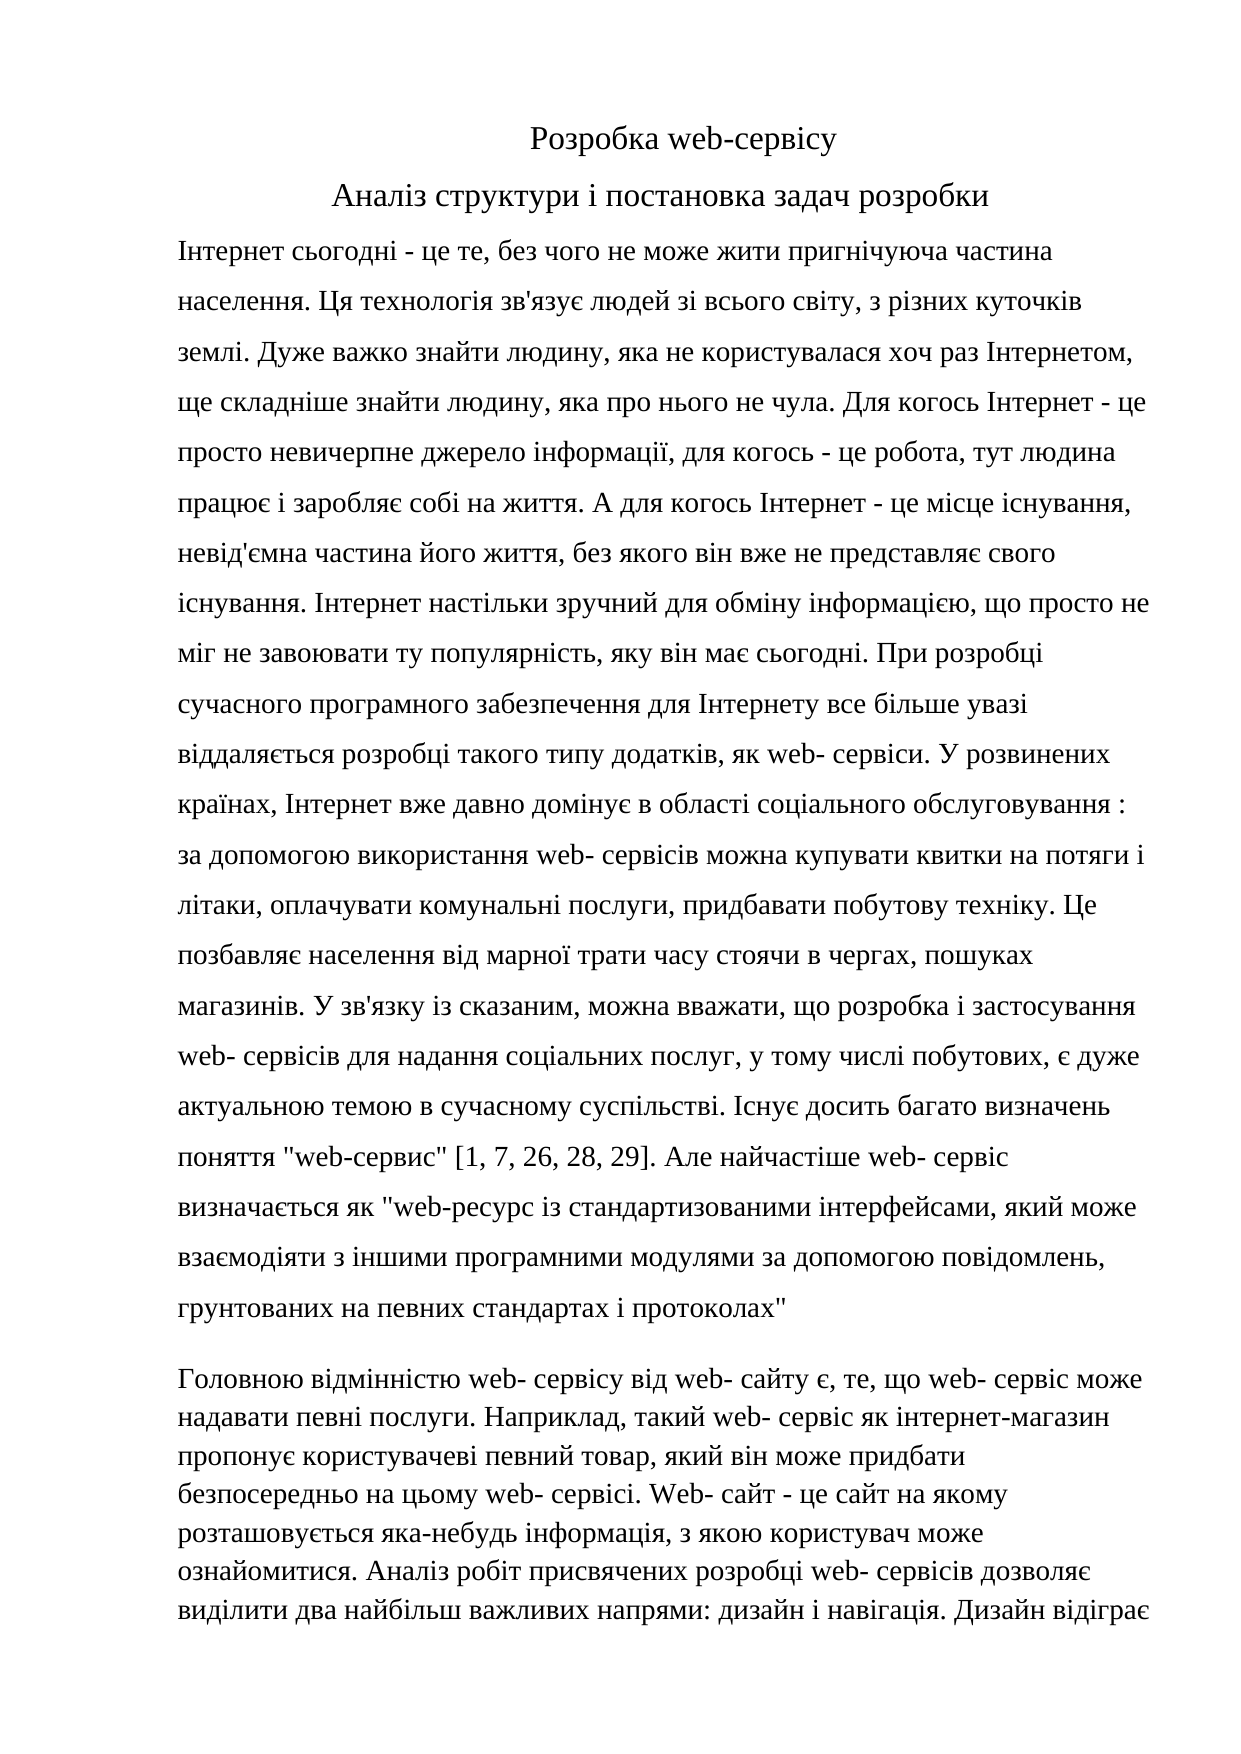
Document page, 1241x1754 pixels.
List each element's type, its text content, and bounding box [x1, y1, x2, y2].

text Аналіз cтруктури і постановка задач розробки [177, 176, 1152, 214]
text Головною відмінністю web- сервісу від web- сайту є, те, що web- сервіс може надавати певні послуги. Наприклад, такий web- сервіс як інтернет-магазин пропонує користувачеві певний товар, який він може придбати безпосередньо на цьому web- сервісі. Web- сайт - це сайт на якому розташовується яка-небудь інформація, з якою користувач може ознайомитися. Аналіз робіт присвячених розробці web- сервісів дозволяє виділити два найбільш важливих напрями: дизайн і навігація. Дизайн відіграє [177, 1361, 1152, 1626]
text Інтернет сьогодні - це те, без чого не може жити пригнічуюча частина населення. Ця технологія зв'язує людей зі всього світу, з різних куточків землі. Дуже важко знайти людину, яка не користувалася хоч раз Інтернетом, ще складніше знайти людину, яка про нього не чула. Для когось Інтернет - це просто невичерпне джерело інформації, для когось - це робота, тут людина працює і заробляє собі на життя. А для когось Інтернет - це місце існування, невід'ємна частина його життя, без якого він вже не представляє свого існування. Інтернет настільки зручний для обміну інформацією, що просто не міг не завоювати ту популярність, яку він має сьогодні. При розробці сучасного програмного забезпечення для Інтернету все більше увазі віддаляється розробці такого типу додатків, як web- сервіси. У розвинених країнах, Інтернет вже давно домінує в області соціального обслуговування : за допомогою використання web- сервісів можна купувати квитки на потяги і літаки, оплачувати комунальні послуги, придбавати побутову техніку. Це позбавляє населення від марної трати часу стоячи в чергах, пошуках магазинів. У зв'язку із сказаним, можна вважати, що розробка і застосування web- сервісів для надання соціальних послуг, у тому числі побутових, є дуже актуальною темою в сучасному суспільстві. Існує досить багато визначень поняття "web-сервис" [1, 7, 26, 28, 29]. Але найчастіше web- сервіс визначається як "web-ресурс із стандартизованими інтерфейсами, який може взаємодіяти з іншими програмними модулями за допомогою повідомлень, грунтованих на певних стандартах і протоколах" [177, 233, 1152, 1323]
text Розробка web-сервісу [215, 118, 1152, 156]
